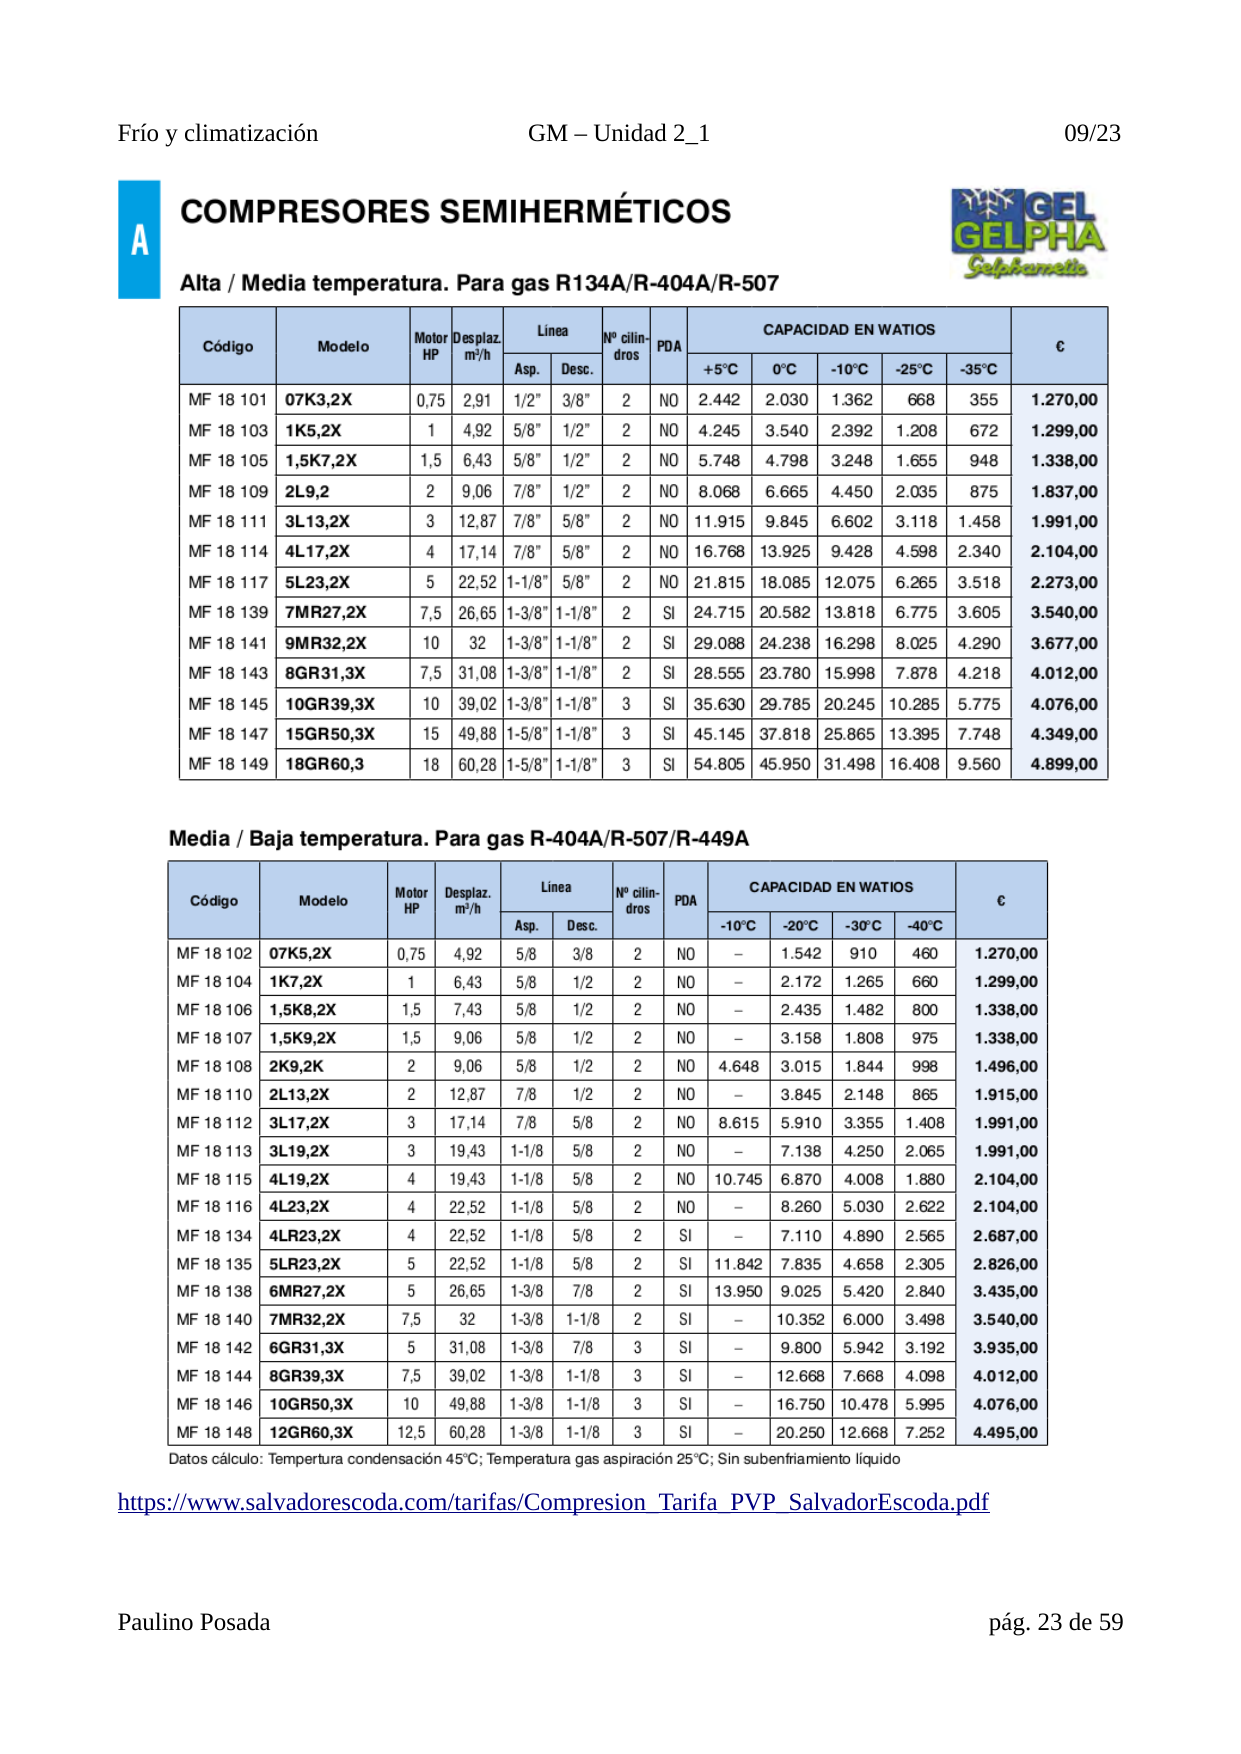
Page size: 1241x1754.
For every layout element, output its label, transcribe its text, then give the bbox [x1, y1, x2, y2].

picture [163, 822, 1064, 1473]
picture [132, 224, 148, 254]
picture [118, 176, 1123, 796]
text https://www.salvadorescoda.com/tarifas/Compresion_Tarifa_PVP_SalvadorEscoda.pdf [117, 1470, 1123, 1515]
